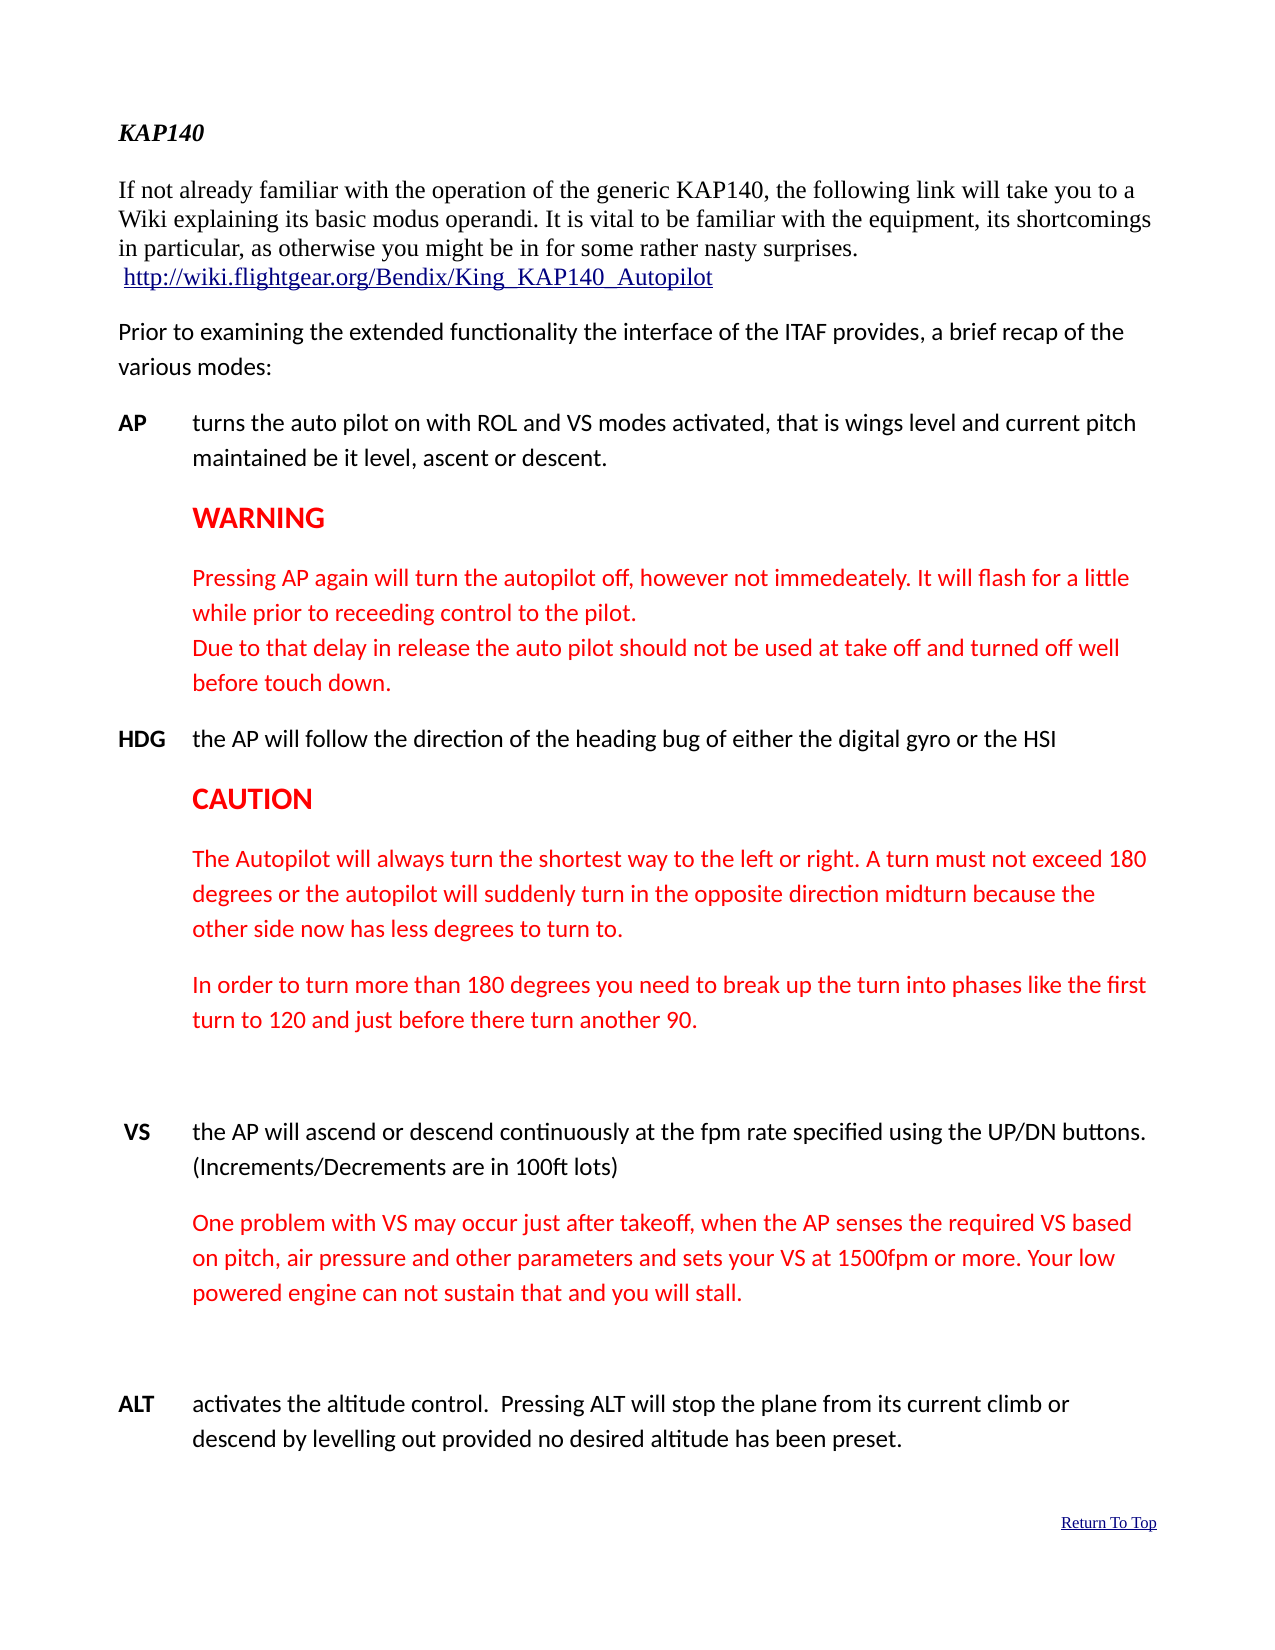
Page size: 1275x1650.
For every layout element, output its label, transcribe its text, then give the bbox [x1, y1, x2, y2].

text WARNING [118, 498, 1157, 536]
text VS the AP will ascend or descend continuously at the fpm rate specified using the UP/DN buttons. (Increments/Decrements are in 100ft lots) [118, 1116, 1157, 1182]
text The Autopilot will always turn the shortest way to the left or right. A turn must not exceed 180 degrees or the autopilot will suddenly turn in the opposite direction midturn because the other side now has less degrees to turn to. [118, 843, 1157, 944]
text ALT activates the altitude control. Pressing ALT will stop the plane from its current climb or descend by levelling out provided no desired altitude has been preset. [118, 1388, 1157, 1454]
text KAP140 If not already familiar with the operation of the generic KAP140, the following link will take you to a Wiki explaining its basic modus operandi. It is vital to be familiar with the equipment, its shortcomings in particular, as otherwise you might be in for some rather nasty surprises. [118, 118, 1157, 262]
text In order to turn more than 180 degrees you need to break up the turn into phases like the first turn to 120 and just before there turn another 90. [118, 969, 1157, 1035]
text HDG the AP will follow the direction of the heading bug of either the digital gyro or the HSI [118, 723, 1157, 754]
text One problem with VS may occur just after takeoff, when the AP senses the required VS based on pitch, air pressure and other parameters and sets your VS at 1500fpm or more. Your low powered engine can not sustain that and you will stall. [118, 1207, 1157, 1307]
text AP turns the auto pilot on with ROL and VS modes activated, that is wings level and current pitch maintained be it level, ascent or descent. [118, 407, 1157, 472]
text CAUTION [118, 779, 1157, 817]
text Prior to examining the extended functionality the interface of the ITAF provides, a brief recap of the various modes: [118, 316, 1157, 382]
text Pressing AP again will turn the autopilot off, however not immedeately. It will flash for a little while prior to receeding control to the pilot. Due to that delay in release the auto pilot should not be used at take off and turned off well before touch down. [118, 562, 1157, 698]
text http://wiki.flightgear.org/Bendix/King_KAP140_Autopilot [118, 262, 1157, 291]
